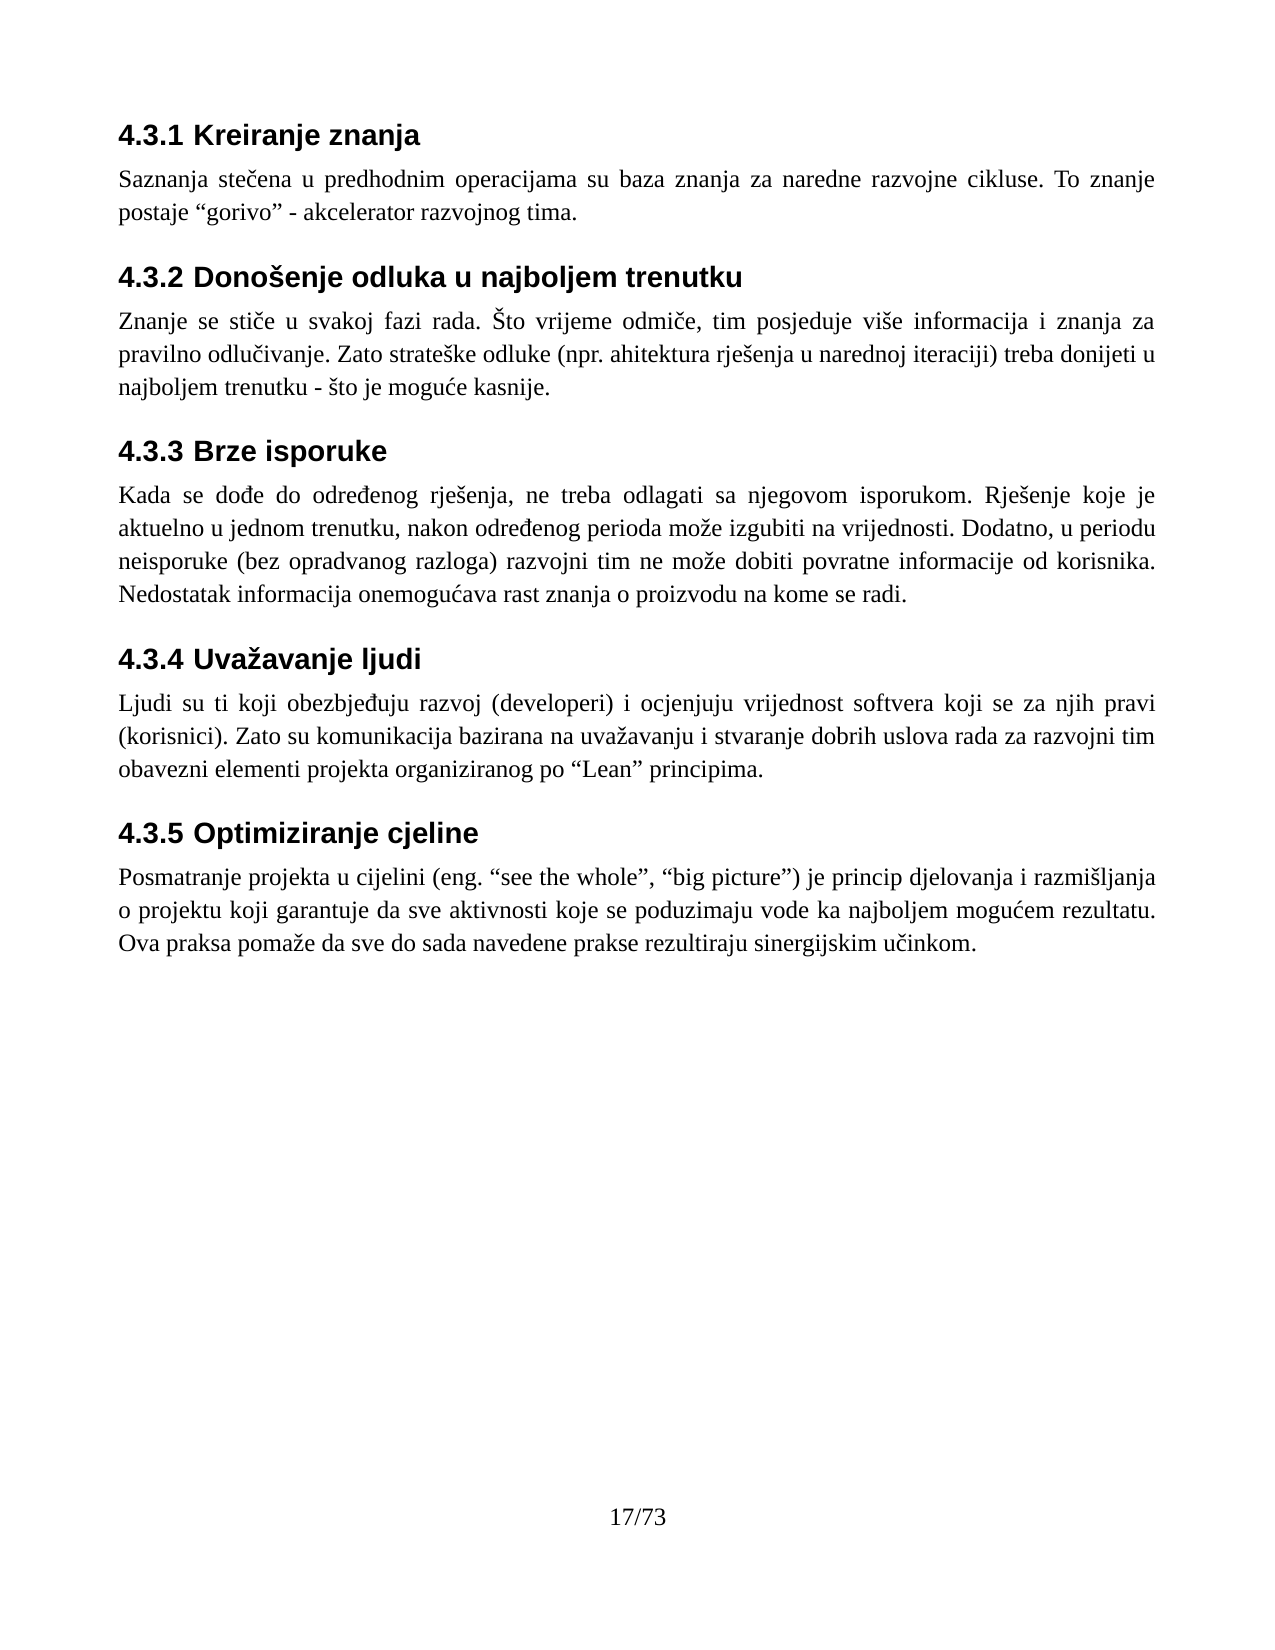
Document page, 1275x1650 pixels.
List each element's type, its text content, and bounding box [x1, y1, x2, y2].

subtitle Uvažavanje ljudi [118, 642, 1157, 675]
subtitle Optimiziranje cjeline [118, 816, 1157, 850]
subtitle Brze isporuke [118, 434, 1157, 468]
text Posmatranje projekta u cijelini (eng. “see the whole”, “big picture”) je princip djelovanja i razmišljanja o projektu koji garantuje da sve aktivnosti koje se poduzimaju vode ka najboljem mogućem rezultatu. Ova praksa pomaže da sve do sada navedene prakse rezultiraju sinergijskim učinkom. [118, 862, 1157, 957]
text Kada se dođe do određenog rješenja, ne treba odlagati sa njegovom isporukom. Rješenje koje je aktuelno u jednom trenutku, nakon određenog perioda može izgubiti na vrijednosti. Dodatno, u periodu neisporuke (bez opradvanog razloga) razvojni tim ne može dobiti povratne informacije od korisnika. Nedostatak informacija onemogućava rast znanja o proizvodu na kome se radi. [118, 480, 1157, 608]
subtitle Donošenje odluka u najboljem trenutku [118, 259, 1157, 293]
text Ljudi su ti koji obezbjeđuju razvoj (developeri) i ocjenjuju vrijednost softvera koji se za njih pravi (korisnici). Zato su komunikacija bazirana na uvažavanju i stvaranje dobrih uslova rada za razvojni tim obavezni elementi projekta organiziranog po “Lean” principima. [118, 688, 1157, 783]
text Saznanja stečena u predhodnim operacijama su baza znanja za naredne razvojne cikluse. To znanje postaje “gorivo” - akcelerator razvojnog tima. [118, 164, 1157, 226]
subtitle Kreiranje znanja [118, 118, 1157, 152]
text Znanje se stiče u svakoj fazi rada. Što vrijeme odmiče, tim posjeduje više informacija i znanja za pravilno odlučivanje. Zato strateške odluke (npr. ahitektura rješenja u narednoj iteraciji) treba donijeti u najboljem trenutku - što je moguće kasnije. [118, 306, 1157, 401]
